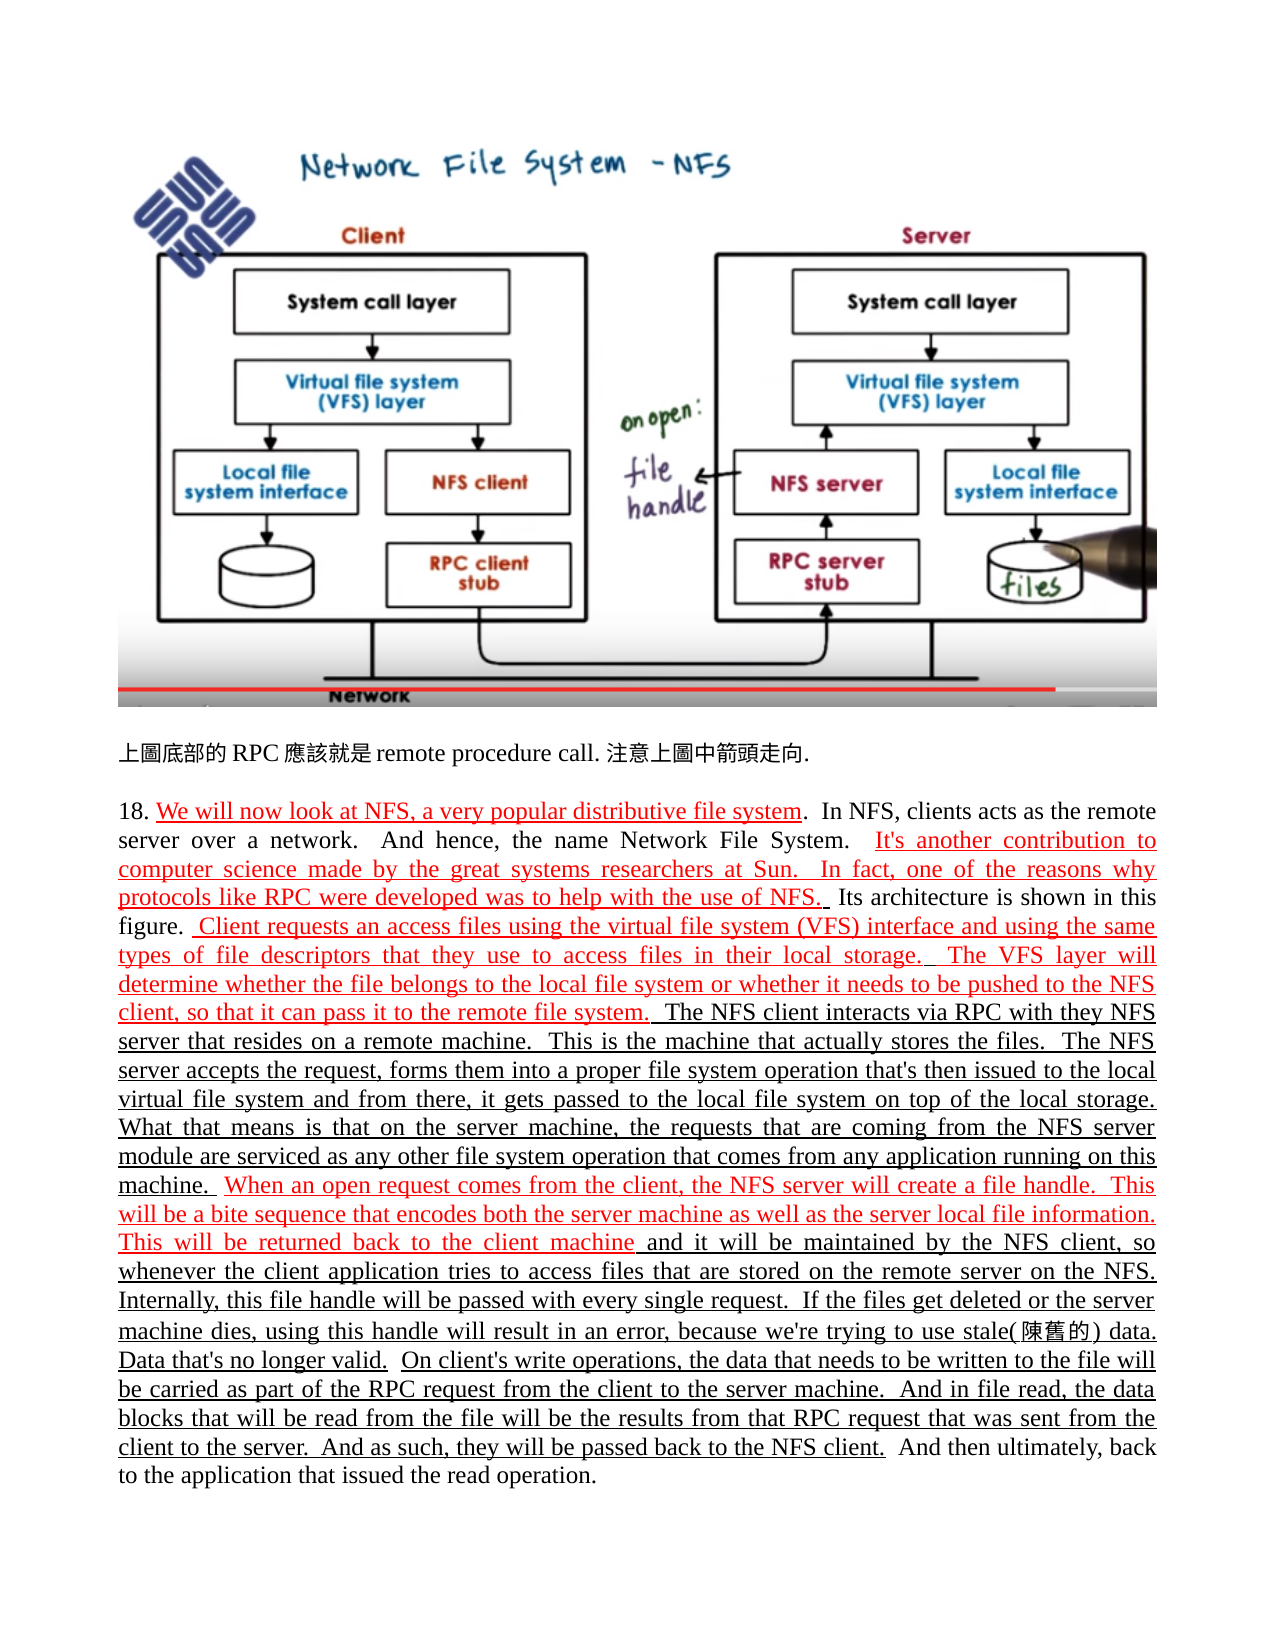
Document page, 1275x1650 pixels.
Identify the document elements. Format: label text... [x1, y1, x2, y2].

text 上圖底部的RPC應該就是remote procedure call. 注意上圖中箭頭走向. [118, 736, 1157, 767]
text virtual file system and from there, it gets passed to the local file system on top of the local storage. [118, 1081, 1157, 1109]
text determine whether the file belongs to the local file system or whether it needs to be pushed to the NFS client, so that it can pass it to the remote file system. The NFS client interacts via RPC with they NFS server that resides on a remote machine. This is the machine that actually stores the files. The NFS server accepts the request, forms them into a proper file system operation that's then issued to the local [118, 966, 1157, 1080]
text 18. We will now look at NFS, a very popular distributive file system. In NFS, clients acts as the remote server over a network. And hence, the name Network File System. It's another contribution to computer science made by the great systems researchers at Sun. In fact, one of the reasons why [118, 796, 1157, 879]
text Internally, this file handle will be passed with every single request. If the files get deleted or the server machine dies, using this handle will result in an error, because we're trying to use stale(陳舊的) data. Data that's no longer valid. On client's write operations, the data that needs to be written to the file will be carried as part of the RPC request from the client to the server machine. And in file read, the data blocks that will be read from the file will be the results from that RPC request that was sent from the [118, 1283, 1157, 1428]
text protocols like RPC were developed was to help with the use of NFS. Its architecture is shown in this figure. Client requests an access files using the virtual file system (VFS) interface and using the same types of file descriptors that they use to access files in their local storage. The VFS layer will [118, 880, 1157, 965]
text client to the server. And as such, they will be passed back to the NFS client. And then ultimately, back to the application that issued the read operation. [118, 1429, 1157, 1489]
text What that means is that on the server machine, the requests that are coming from the NFS server module are serviced as any other file system operation that comes from any application running on this [118, 1110, 1157, 1166]
picture [118, 146, 1157, 707]
text machine. When an open request comes from the client, the NFS server will create a file handle. This will be a bite sequence that encodes both the server machine as well as the server local file information. This will be returned back to the client machine and it will be maintained by the NFS client, so whenever the client application tries to access files that are stored on the remote server on the NFS. [118, 1168, 1157, 1281]
